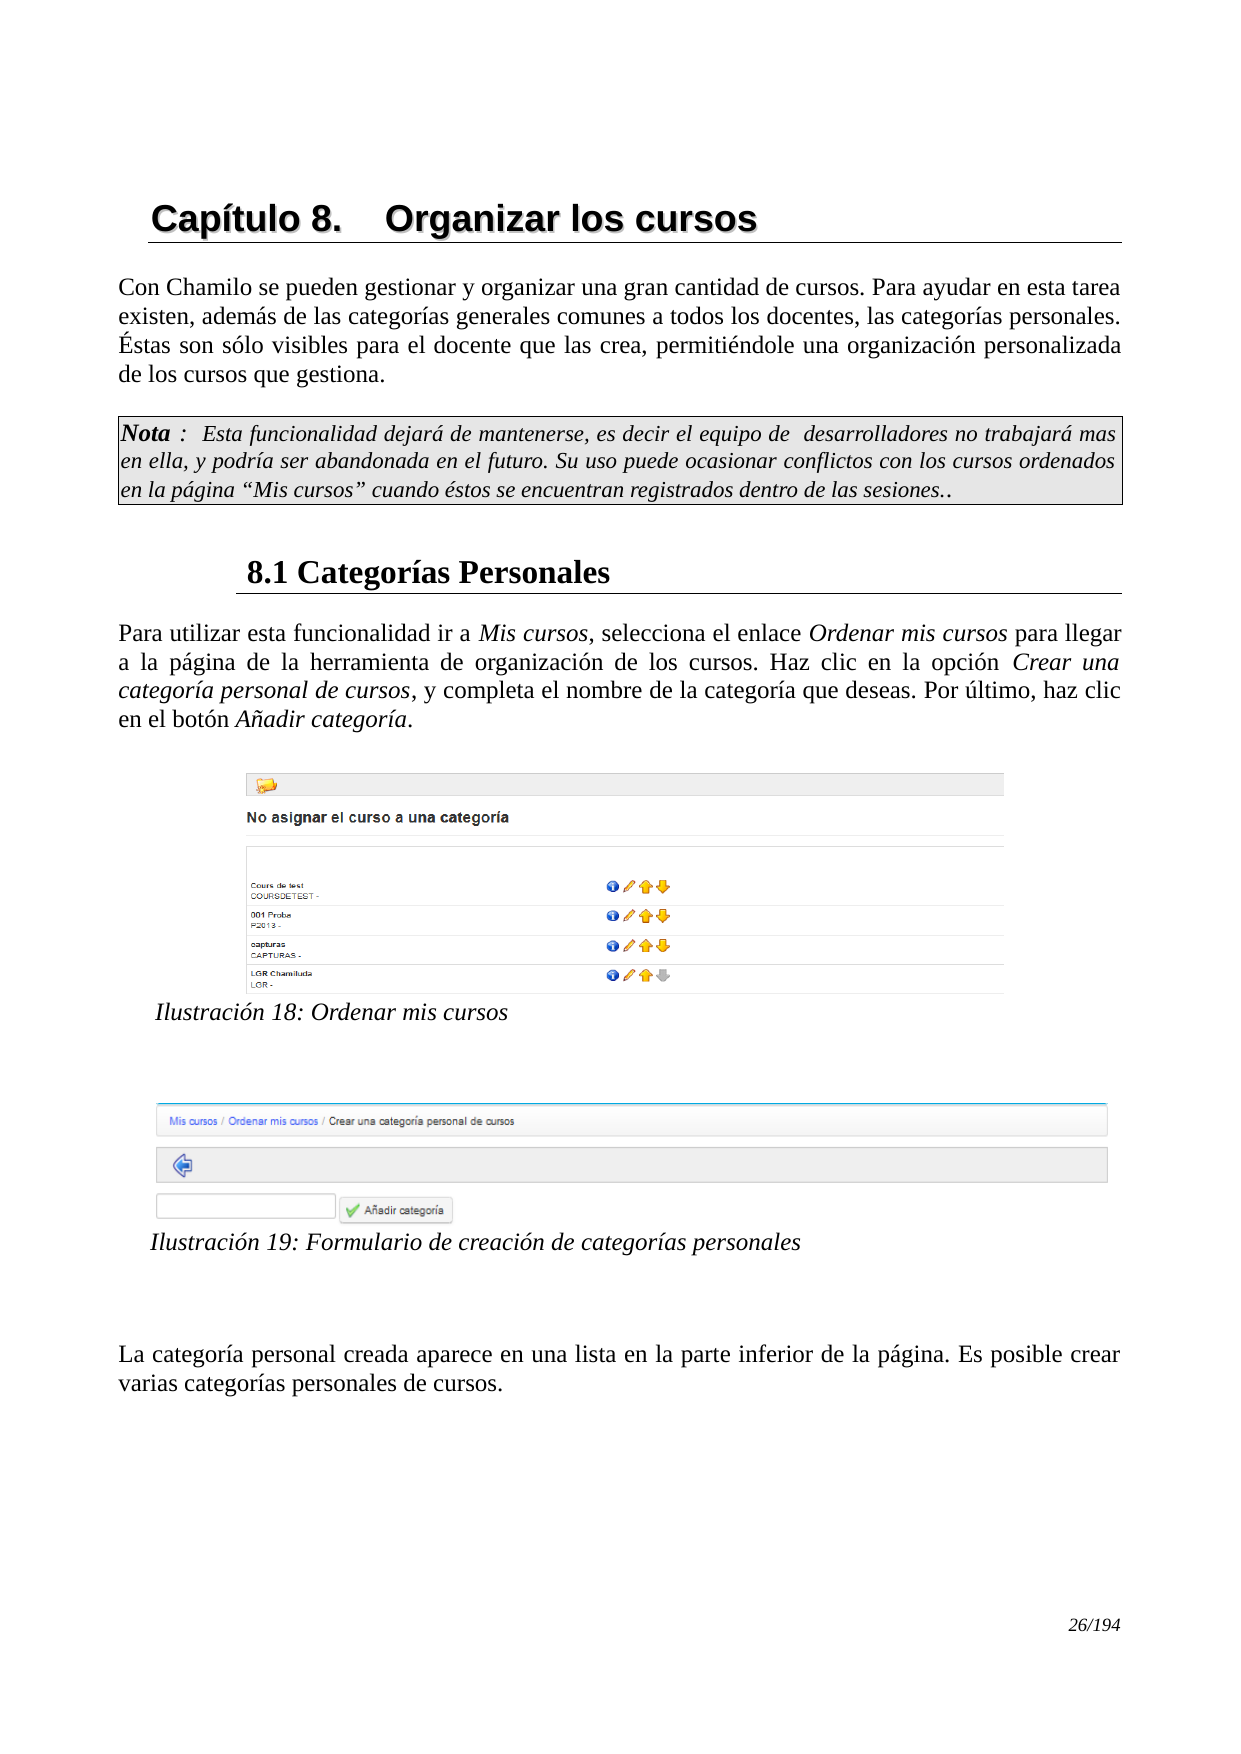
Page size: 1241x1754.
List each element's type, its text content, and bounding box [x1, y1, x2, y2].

text Ilustración 18: Ordenar mis cursos [155, 781, 1093, 1026]
subtitle Organizar los cursos [148, 193, 1122, 242]
text Ilustración 19: Formulario de creación de categorías personales [150, 1227, 1097, 1255]
text Con Chamilo se pueden gestionar y organizar una gran cantidad de cursos. Para ayudar en esta tarea existen, además de las categorías generales comunes a todos los docentes, las categorías personales. Éstas son sólo visibles para el docente que las crea, permitiéndole una organización personalizada de los cursos que gestiona. [118, 272, 1122, 387]
subtitle Categorías Personales [236, 552, 1122, 593]
text Para utilizar esta funcionalidad ir a Mis cursos, selecciona el enlace Ordenar mis cursos para llegar a la página de la herramienta de organización de los cursos. Haz clic en la opción Crear una categoría personal de cursos, y completa el nombre de la categoría que deseas. Por último, haz clic en el botón Añadir categoría. [118, 618, 1122, 733]
text La categoría personal creada aparece en una lista en la parte inferior de la página. Es posible crear varias categorías personales de cursos. [118, 1339, 1122, 1397]
text [150, 1078, 1097, 1103]
picture [150, 1103, 1114, 1227]
text Nota : Esta funcionalidad dejará de mantenerse, es decir el equipo de desarrolladores no trabajará mas en ella, y podría ser abandonada en el futuro. Su uso puede ocasionar conflictos con los cursos ordenados en la página “Mis cursos” cuando éstos se encuentran registrados dentro de las sesiones.. [119, 417, 1122, 504]
picture [243, 768, 1004, 997]
